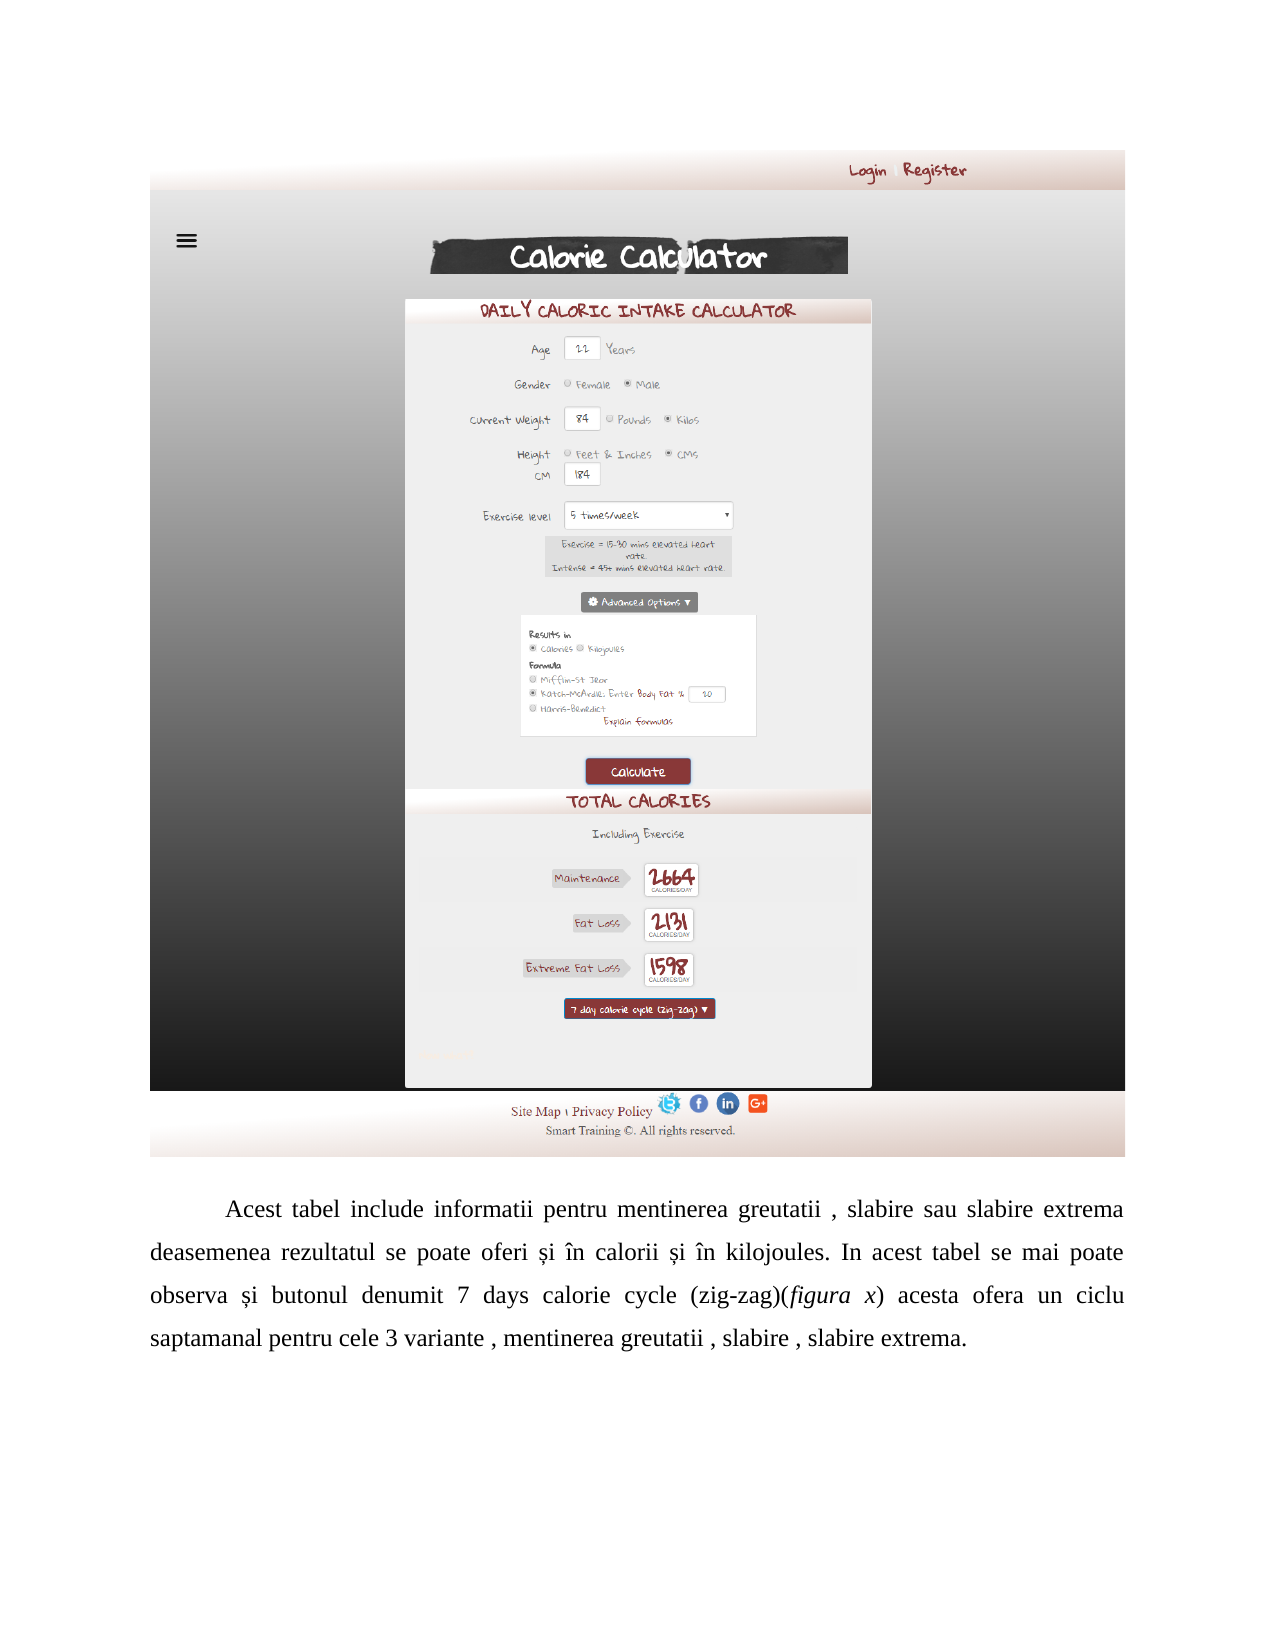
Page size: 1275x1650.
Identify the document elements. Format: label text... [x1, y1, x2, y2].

text Acest tabel include informatii pentru mentinerea greutatii , slabire sau slabire extrema deasemenea rezultatul se poate oferi și în calorii și în kilojoules. In acest tabel se mai poate observa și butonul denumit 7 days calorie cycle (zig-zag)(figura x) acesta ofera un ciclu saptamanal pentru cele 3 variante , mentinerea greutatii , slabire , slabire extrema. [150, 1194, 1125, 1352]
picture [150, 150, 1125, 1157]
